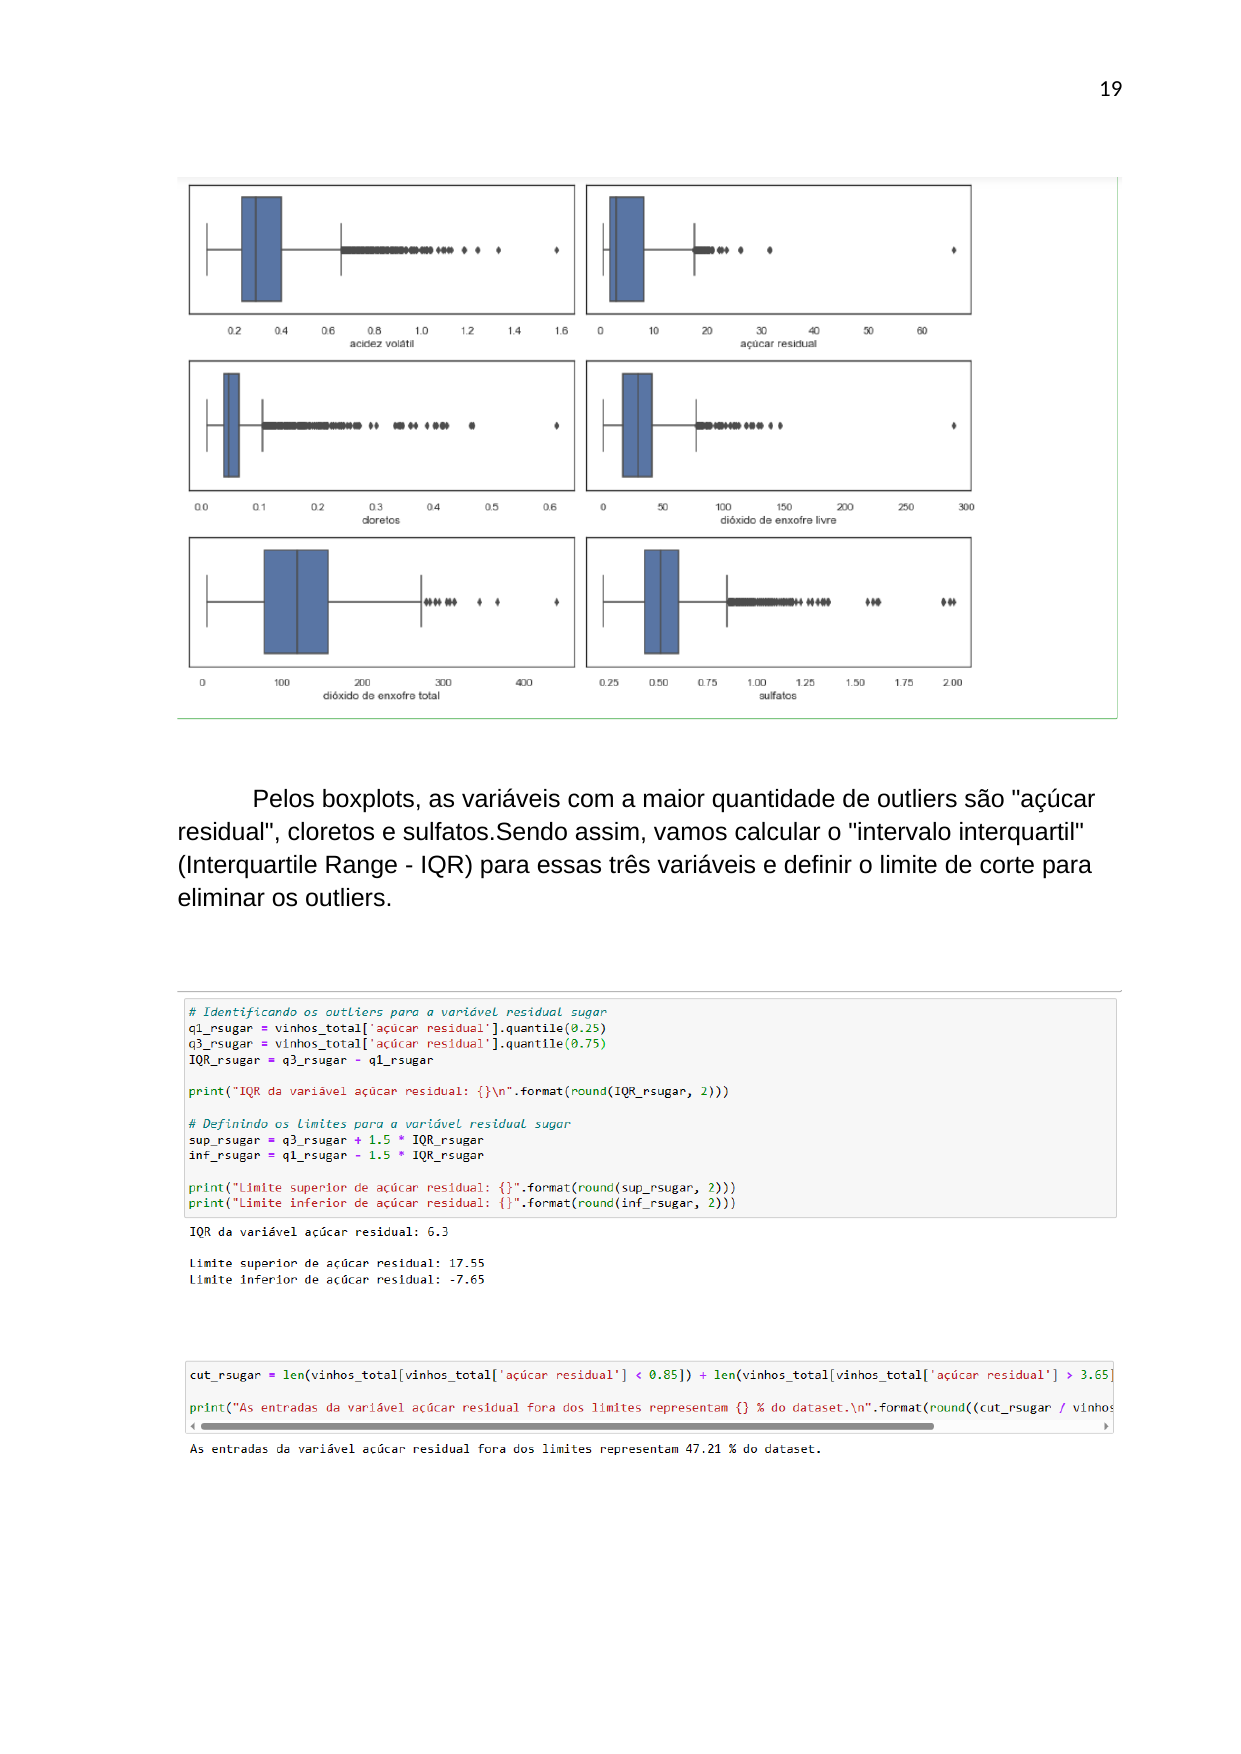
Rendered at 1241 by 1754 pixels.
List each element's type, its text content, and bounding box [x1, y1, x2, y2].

picture [177, 177, 1123, 726]
picture [177, 990, 1123, 1295]
picture [177, 1352, 1123, 1465]
text Pelos boxplots, as variáveis com a maior quantidade de outliers são "açúcar residual", cloretos e sulfatos.Sendo assim, vamos calcular o "intervalo interquartil" (Interquartile Range - IQR) para essas três variáveis e definir o limite de corte para eliminar os outliers. [177, 783, 1122, 911]
